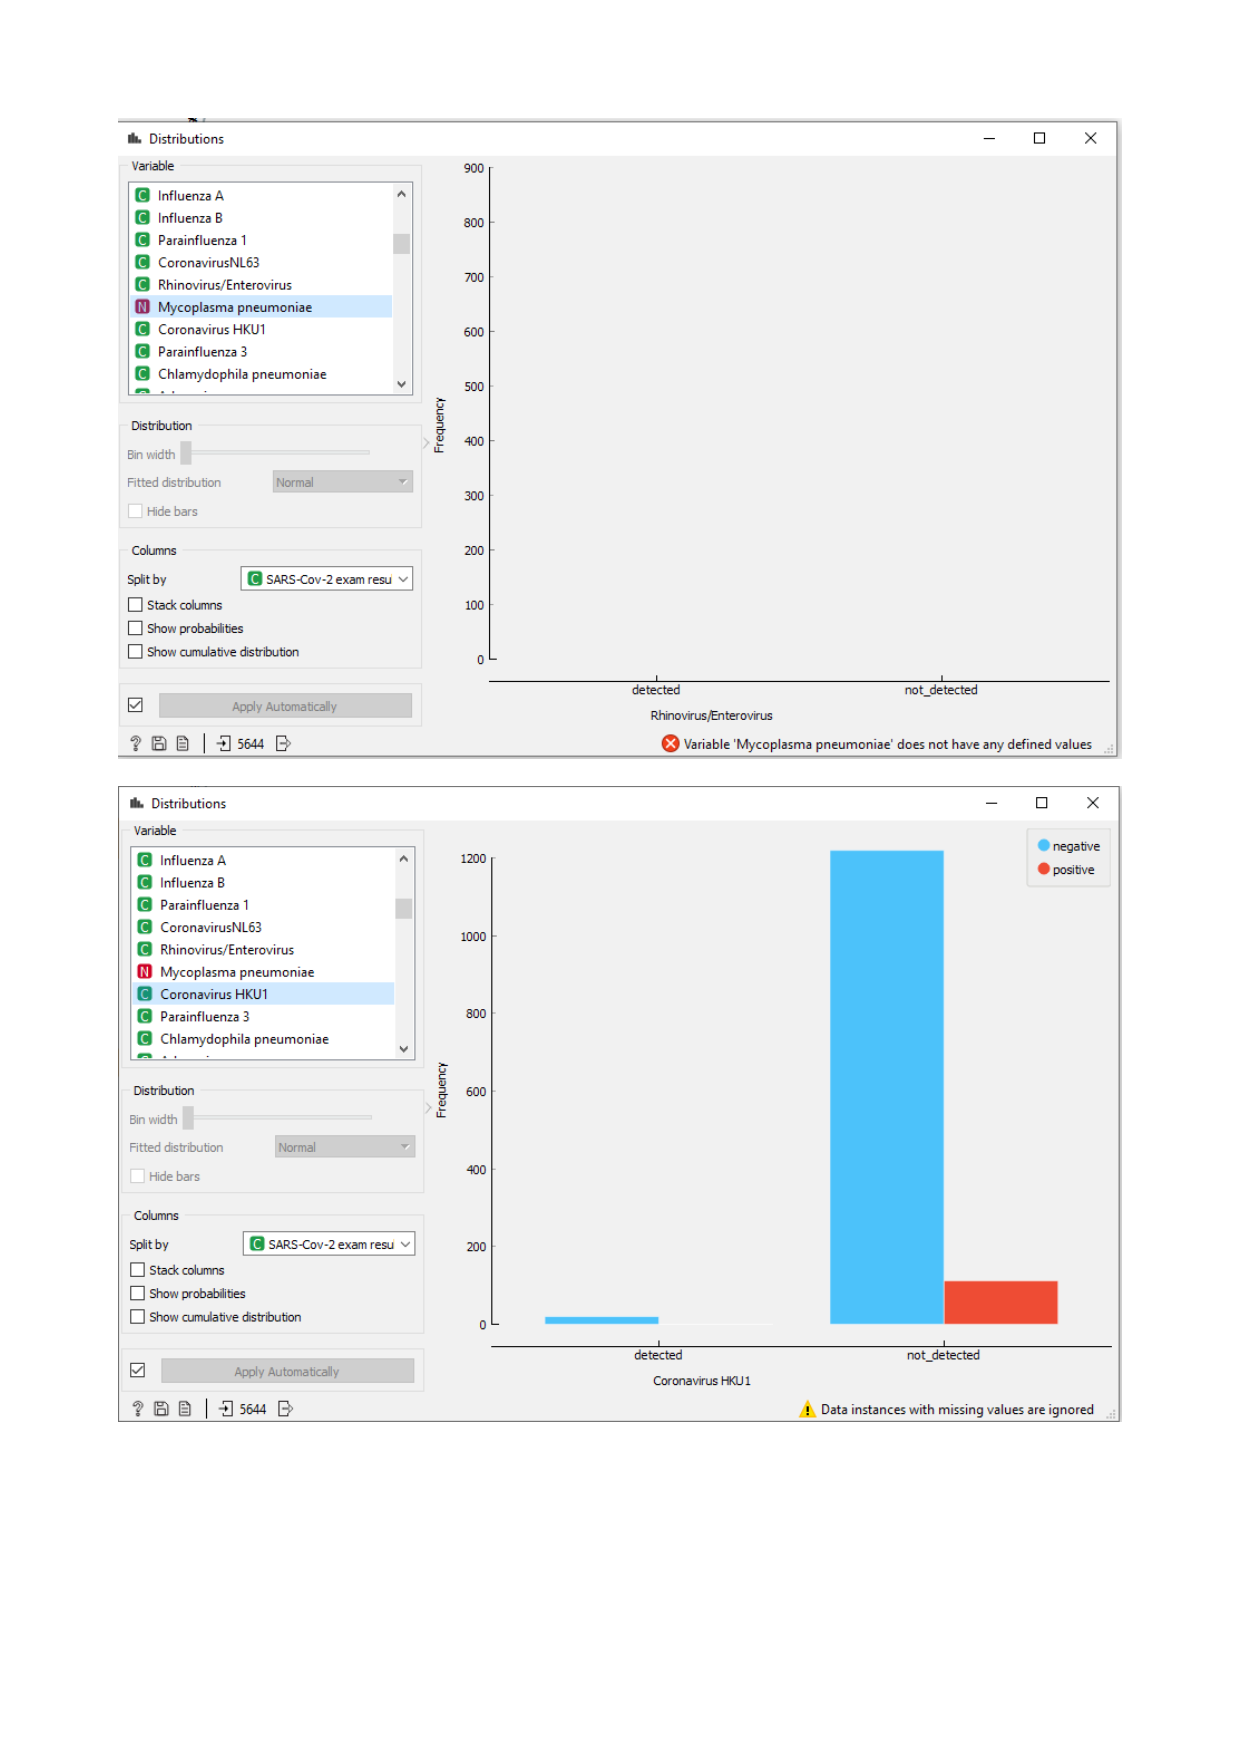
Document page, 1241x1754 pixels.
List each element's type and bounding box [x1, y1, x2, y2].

picture [118, 786, 1122, 1422]
picture [118, 118, 1122, 759]
